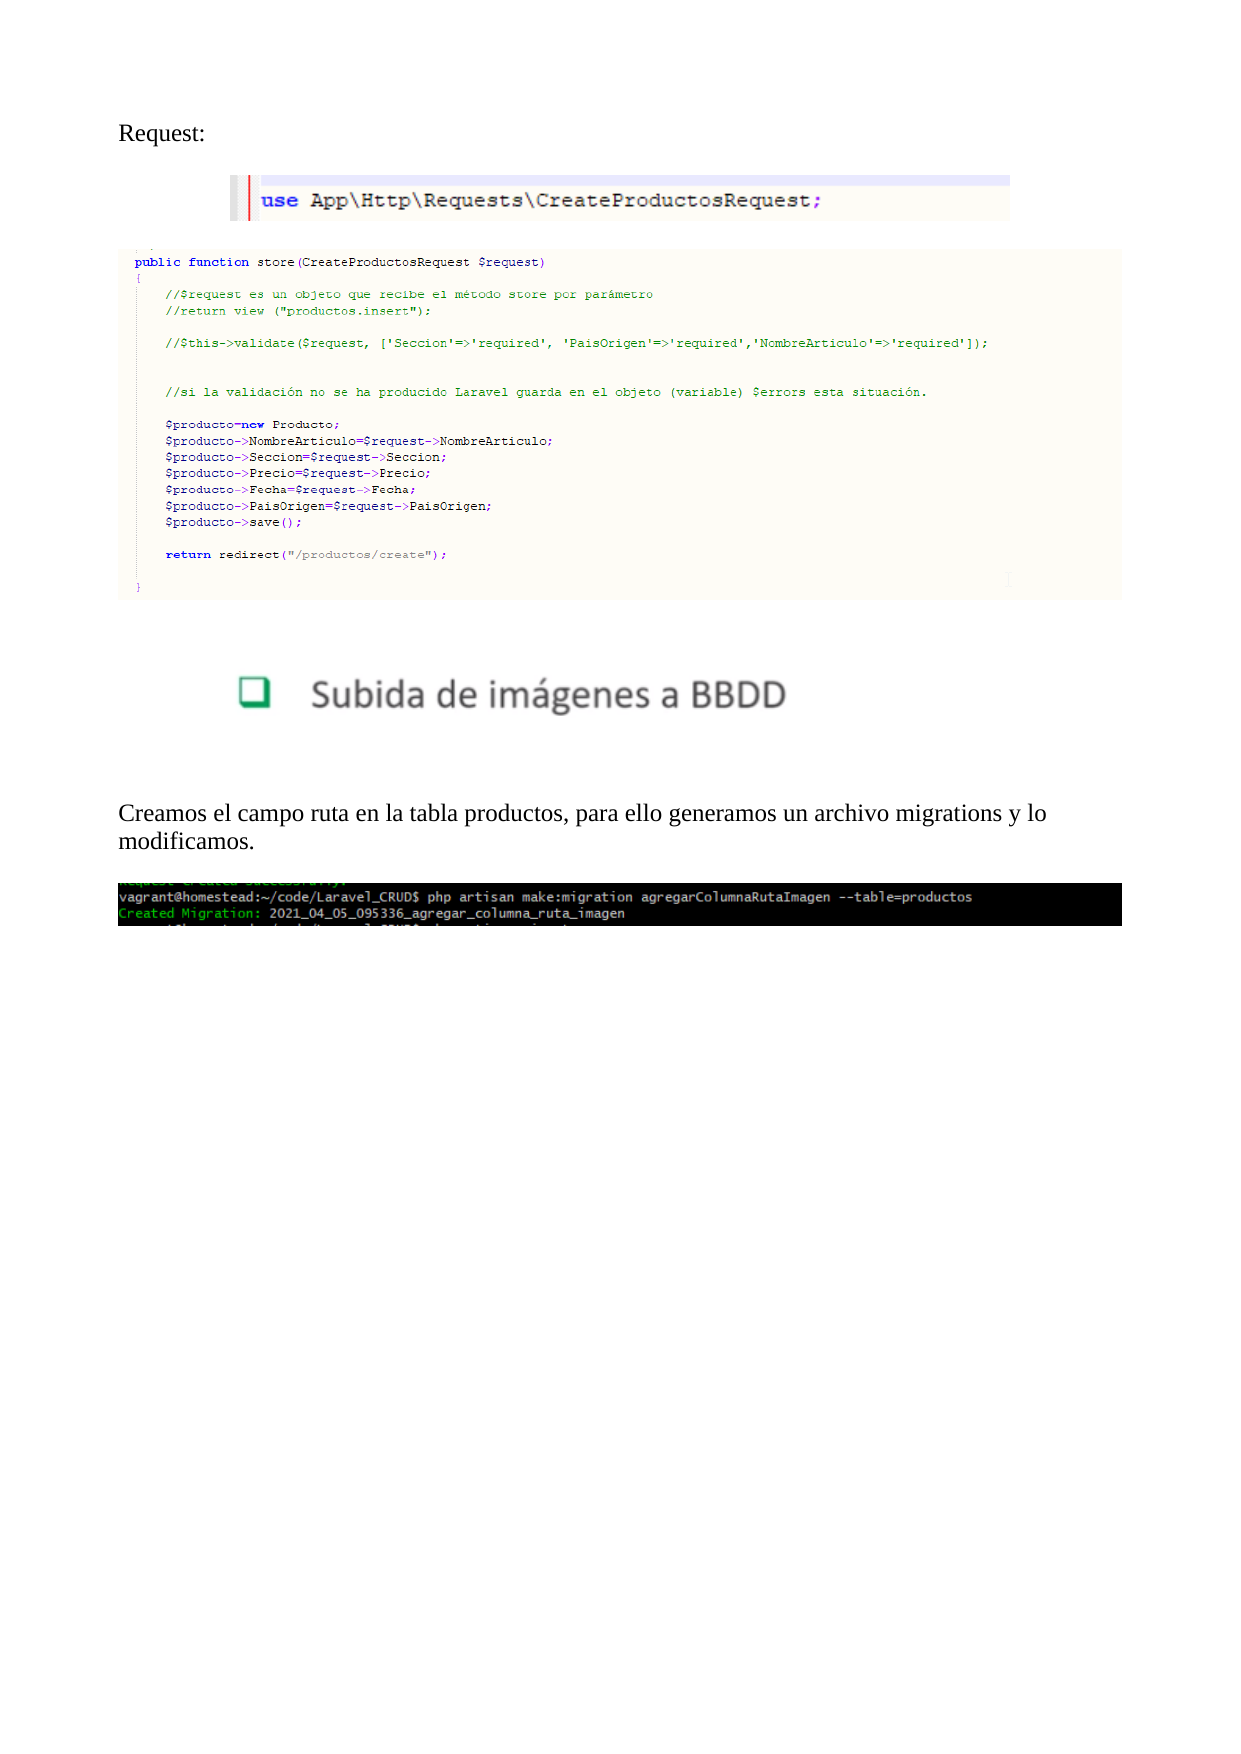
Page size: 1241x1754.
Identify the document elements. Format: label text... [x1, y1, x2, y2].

picture [194, 657, 1046, 798]
picture [118, 249, 1122, 600]
text Creamos el campo ruta en la tabla productos, para ello generamos un archivo migrations y lo modificamos. [118, 657, 1122, 855]
text Request: [118, 118, 1122, 147]
picture [230, 175, 1010, 221]
picture [118, 883, 1122, 926]
